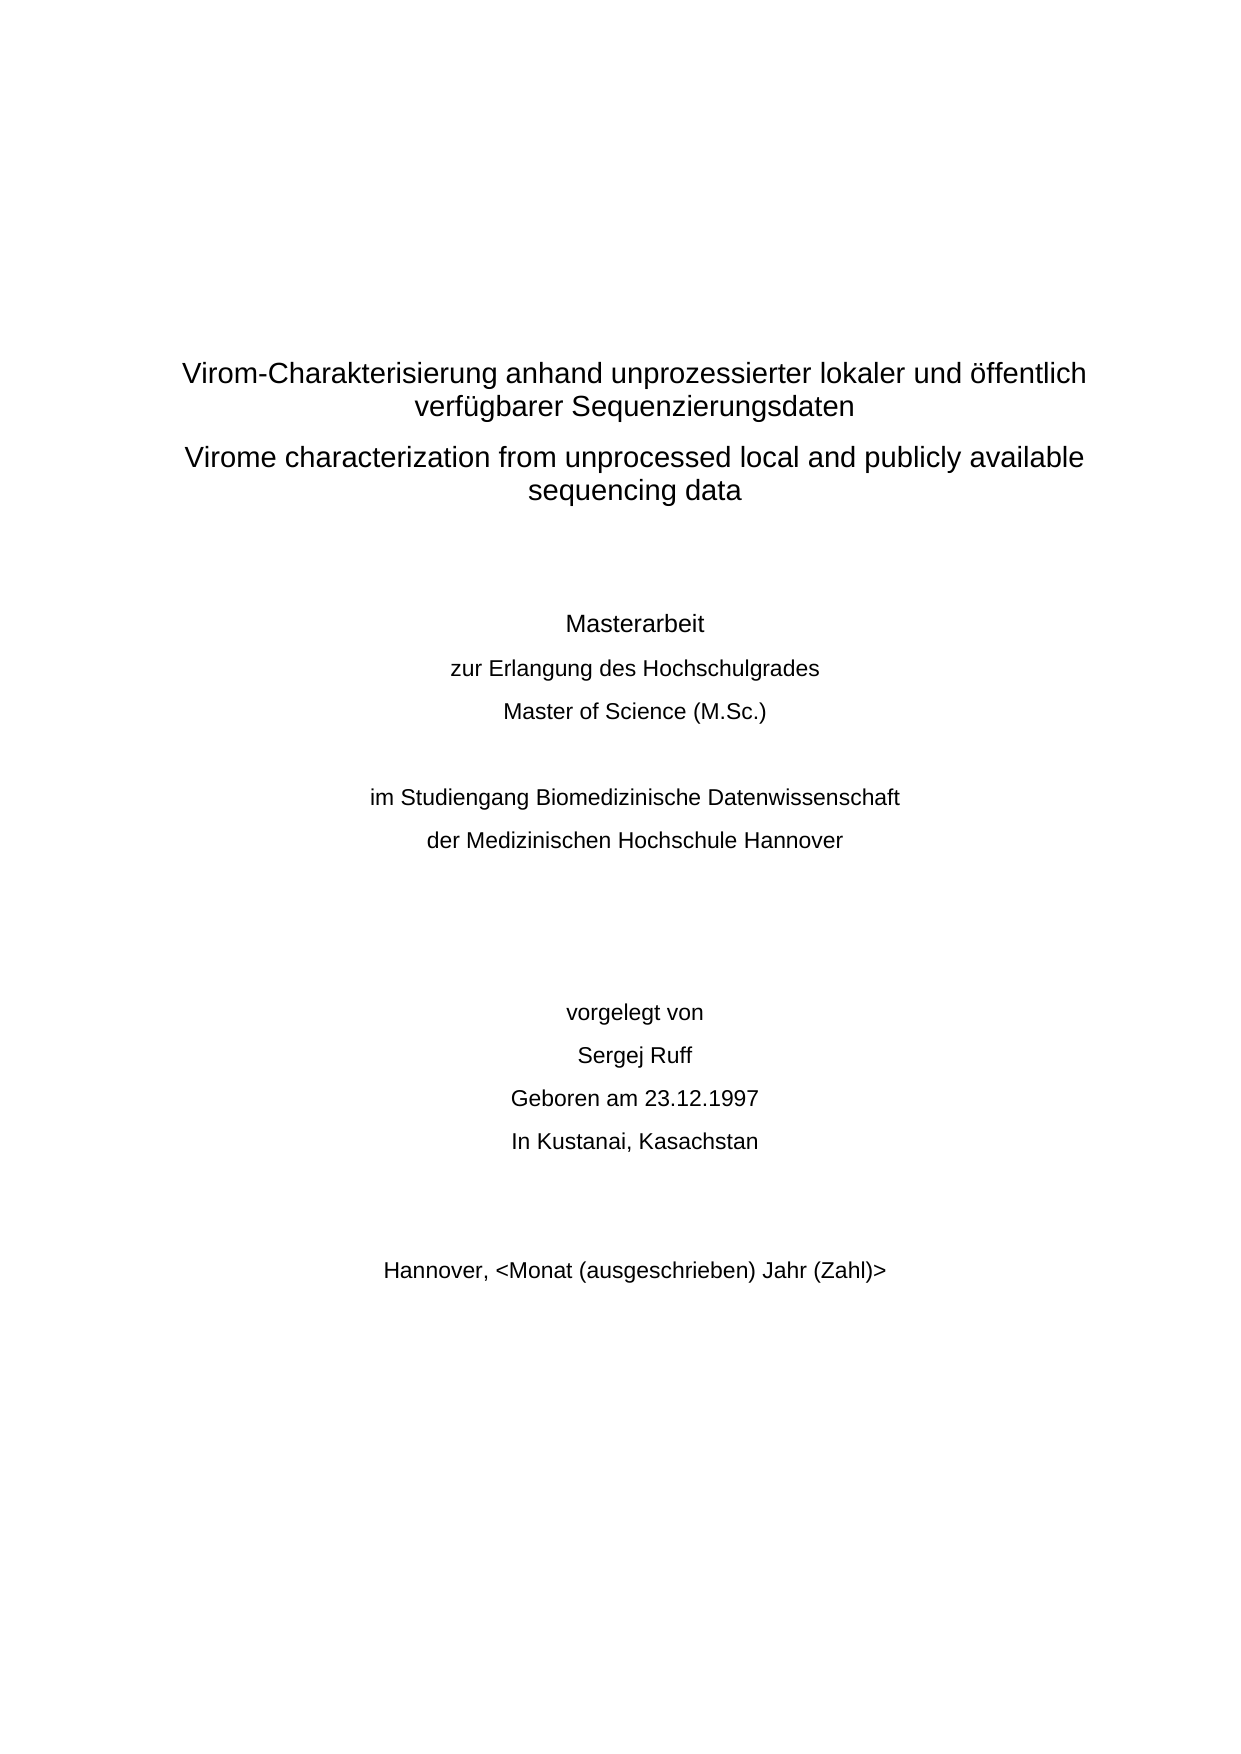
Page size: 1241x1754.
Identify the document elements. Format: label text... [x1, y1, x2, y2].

text Virom-Charakterisierung anhand unprozessierter lokaler und öffentlich verfügbarer Sequenzierungsdaten [177, 356, 1092, 423]
text Masterarbeit [177, 609, 1092, 638]
text Virome characterization from unprocessed local and publicly available sequencing data [177, 439, 1092, 507]
text Sergej Ruff [177, 1042, 1092, 1068]
text der Medizinischen Hochschule Hannover [177, 827, 1092, 853]
text Hannover, <Monat (ausgeschrieben) Jahr (Zahl)> [177, 1257, 1092, 1283]
text Master of Science (M.Sc.) [177, 698, 1092, 724]
text zur Erlangung des Hochschulgrades [177, 655, 1092, 681]
text In Kustanai, Kasachstan [177, 1128, 1092, 1154]
text im Studiengang Biomedizinische Datenwissenschaft [177, 784, 1092, 810]
text vorgelegt von [177, 999, 1092, 1025]
text Geboren am 23.12.1997 [177, 1085, 1092, 1111]
